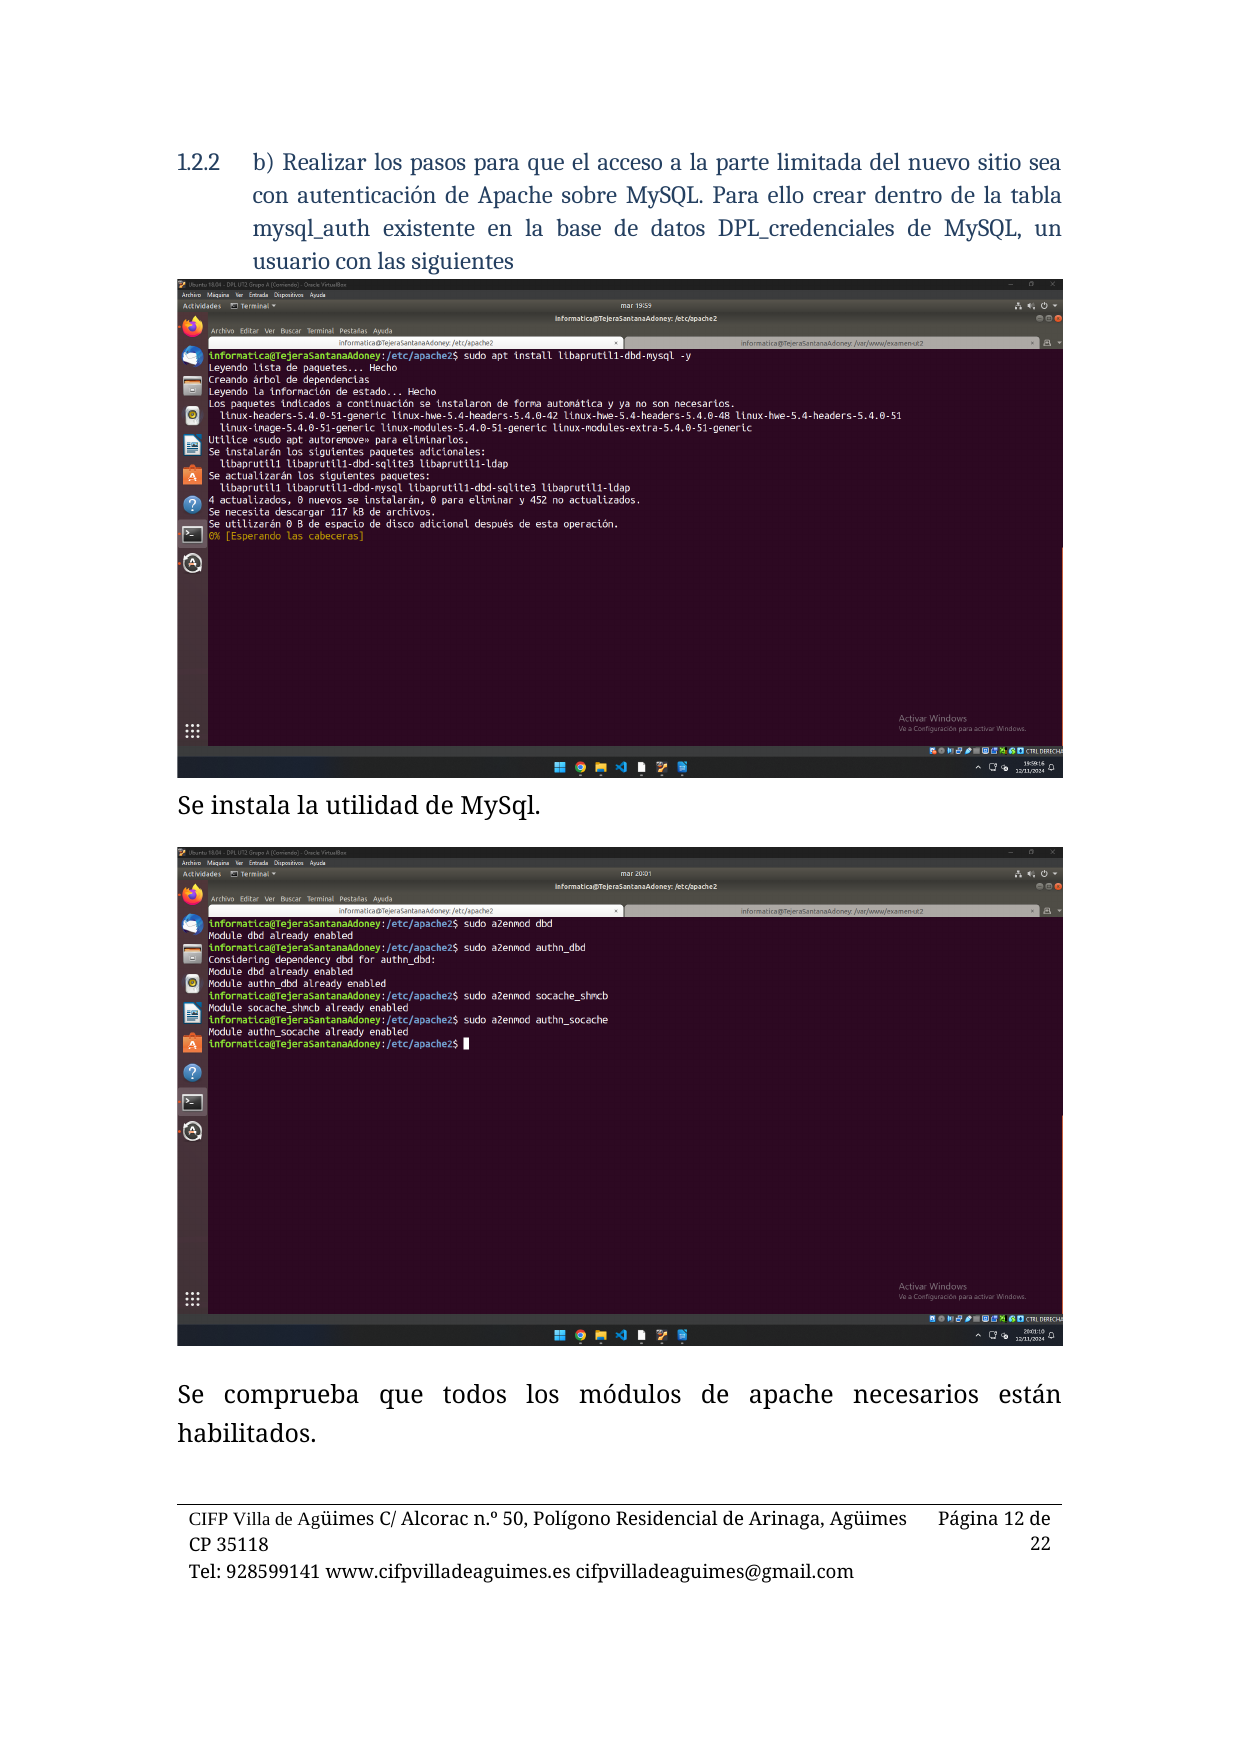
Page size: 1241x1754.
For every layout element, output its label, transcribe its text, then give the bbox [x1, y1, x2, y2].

picture [177, 279, 1063, 778]
subtitle b) Realizar los pasos para que el acceso a la parte limitada del nuevo sitio sea con autenticación de Apache sobre MySQL. Para ello crear dentro de la tabla mysql_auth existente en la base de datos DPL_credenciales de MySQL, un usuario con las siguientes [177, 148, 1063, 275]
picture [177, 847, 1063, 1346]
text Se comprueba que todos los módulos de apache necesarios están habilitados. [177, 1346, 1063, 1450]
text Se instala la utilidad de MySql. [177, 778, 1063, 821]
